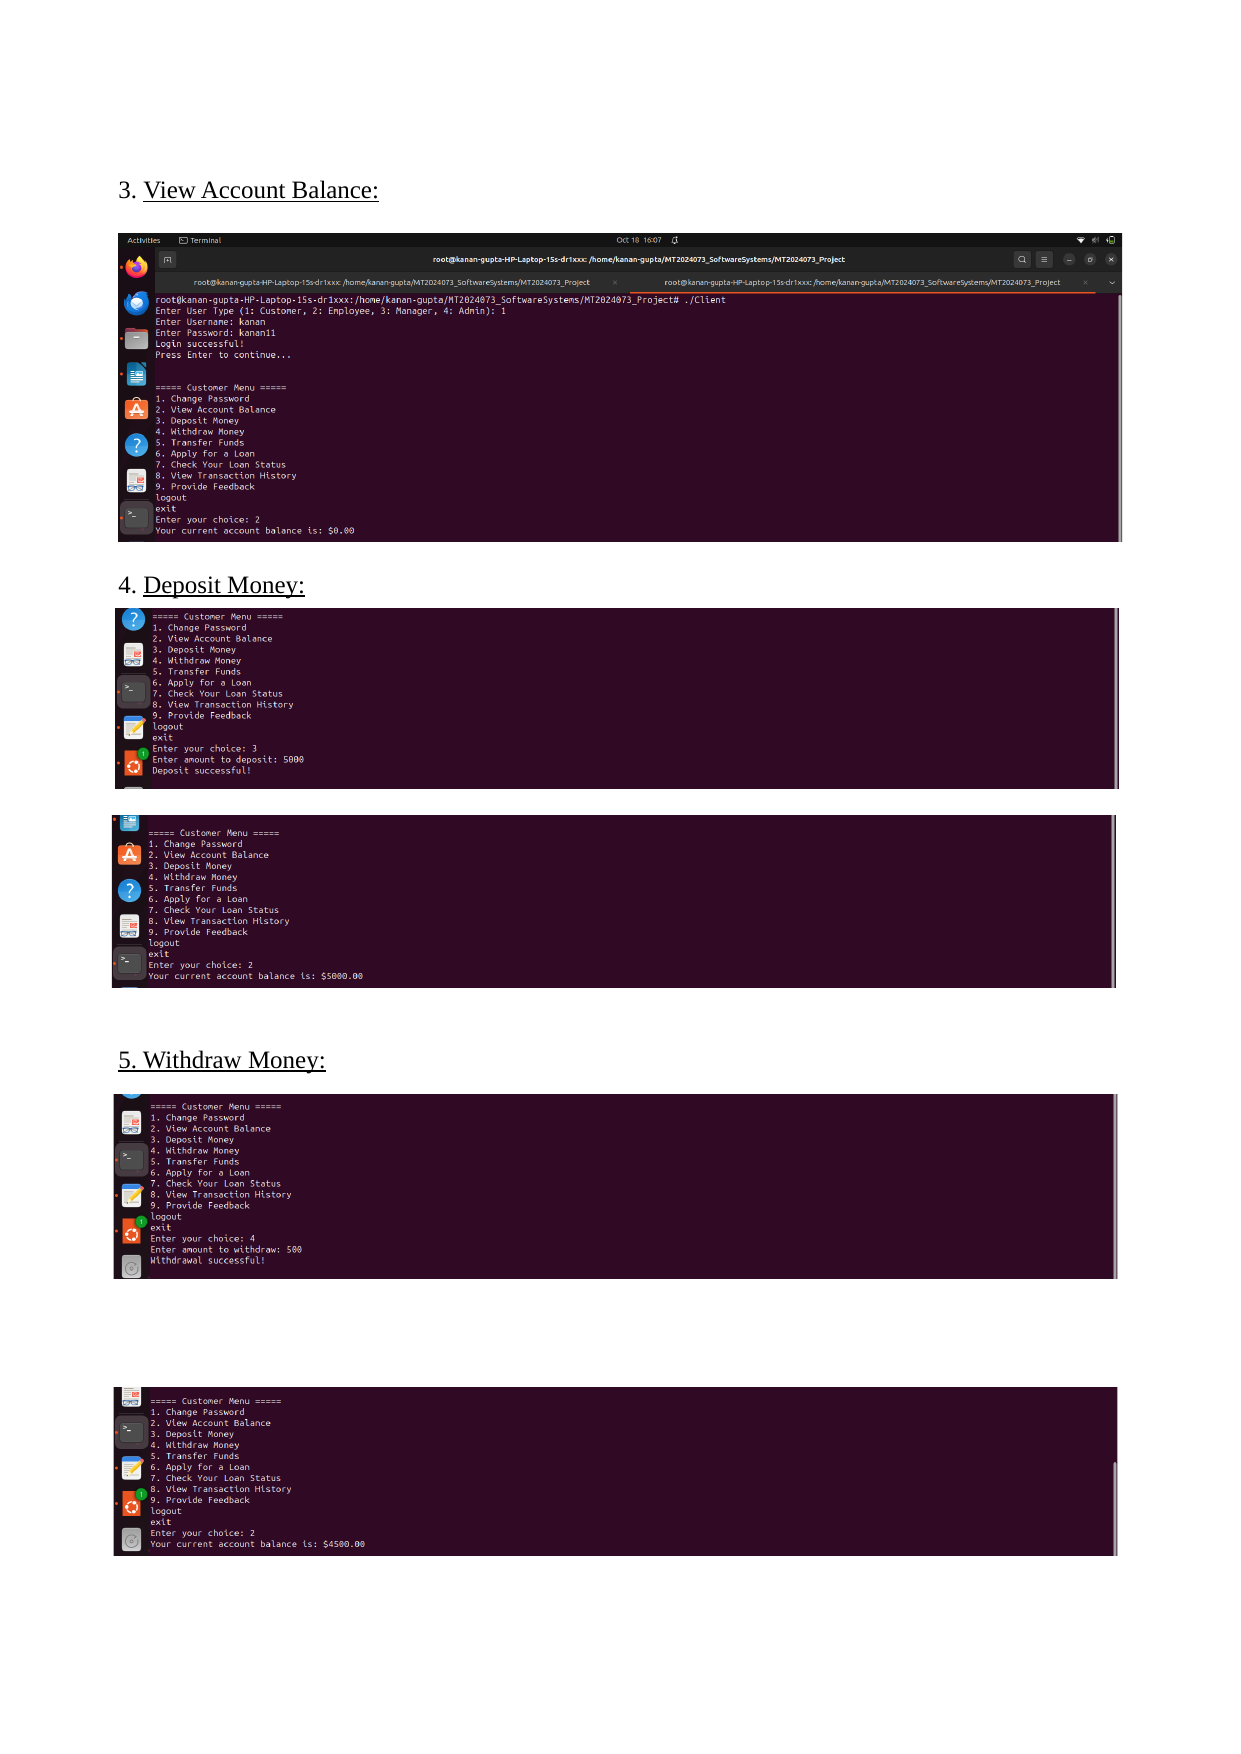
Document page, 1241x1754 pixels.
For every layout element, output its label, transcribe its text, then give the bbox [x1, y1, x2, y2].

text 4. Deposit Money: [118, 570, 1122, 599]
picture [115, 608, 1119, 789]
picture [118, 233, 1123, 542]
picture [111, 815, 1116, 988]
picture [113, 1094, 1118, 1279]
text 3. View Account Balance: [118, 118, 1122, 204]
text 5. Withdraw Money: [118, 1045, 1122, 1074]
picture [113, 1387, 1118, 1556]
